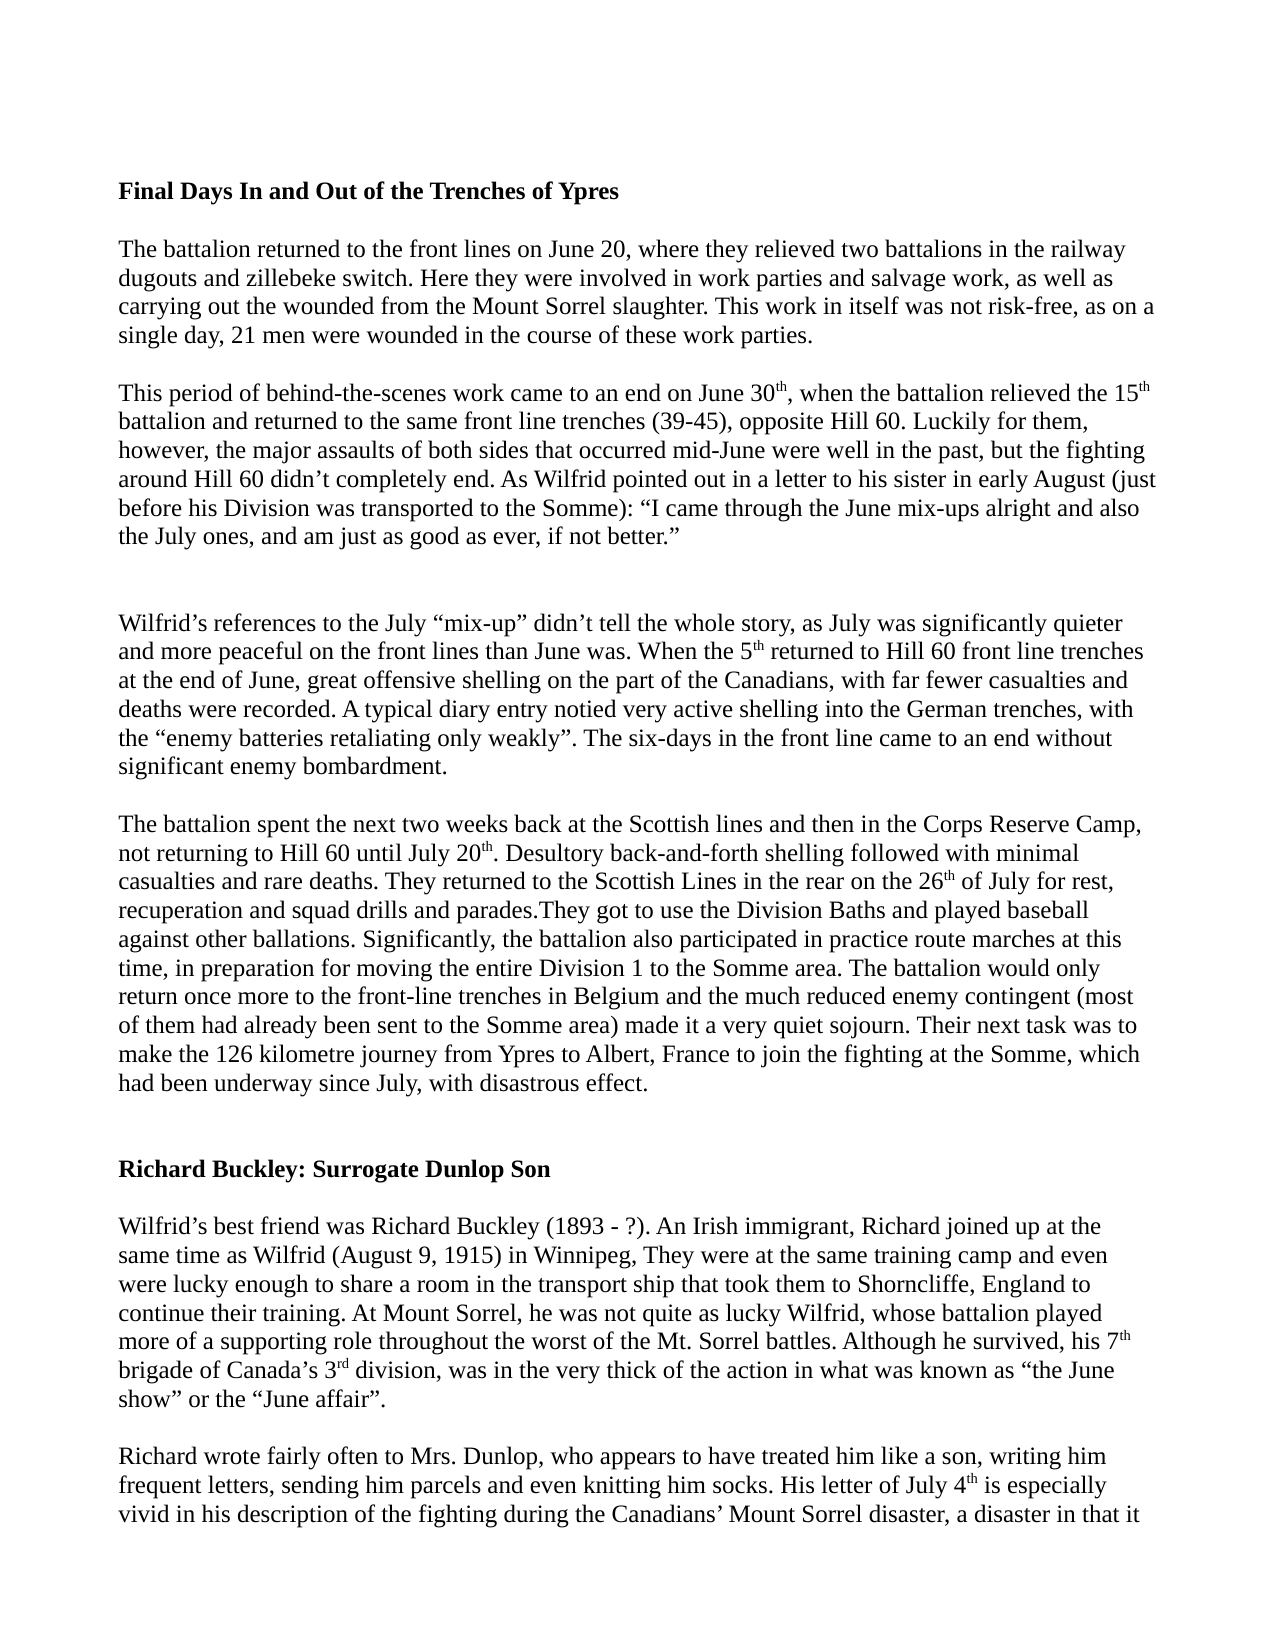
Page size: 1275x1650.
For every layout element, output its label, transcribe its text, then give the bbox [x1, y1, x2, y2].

text This period of behind-the-scenes work came to an end on June 30th, when the battalion relieved the 15th battalion and returned to the same front line trenches (39-45), opposite Hill 60. Luckily for them, however, the major assaults of both sides that occurred mid-June were well in the past, but the fighting around Hill 60 didn’t completely end. As Wilfrid pointed out in a letter to his sister in early August (just before his Division was transported to the Somme): “I came through the June mix-ups alright and also the July ones, and am just as good as ever, if not better.” [118, 378, 1157, 550]
text Wilfrid’s best friend was Richard Buckley (1893 - ?). An Irish immigrant, Richard joined up at the same time as Wilfrid (August 9, 1915) in Winnipeg, They were at the same training camp and even were lucky enough to share a room in the transport ship that took them to Shorncliffe, England to continue their training. At Mount Sorrel, he was not quite as lucky Wilfrid, whose battalion played more of a supporting role throughout the worst of the Mt. Sorrel battles. Although he survived, his 7th brigade of Canada’s 3rd division, was in the very thick of the action in what was known as “the June show” or the “June affair”. [118, 1211, 1157, 1413]
text Wilfrid’s references to the July “mix-up” didn’t tell the whole story, as July was significantly quieter and more peaceful on the front lines than June was. When the 5th returned to Hill 60 front line trenches at the end of June, great offensive shelling on the part of the Canadians, with far fewer casualties and deaths were recorded. A typical diary entry notied very active shelling into the German trenches, with the “enemy batteries retaliating only weakly”. The six-days in the front line came to an end without significant enemy bombardment. [118, 608, 1157, 780]
text Final Days In and Out of the Trenches of Ypres [118, 176, 1157, 205]
text The battalion returned to the front lines on June 20, where they relieved two battalions in the railway dugouts and zillebeke switch. Here they were involved in work parties and salvage work, as well as carrying out the wounded from the Mount Sorrel slaughter. This work in itself was not risk-free, as on a single day, 21 men were wounded in the course of these work parties. [118, 234, 1157, 349]
text The battalion spent the next two weeks back at the Scottish lines and then in the Corps Reserve Camp, not returning to Hill 60 until July 20th. Desultory back-and-forth shelling followed with minimal casualties and rare deaths. They returned to the Scottish Lines in the rear on the 26th of July for rest, recuperation and squad drills and parades.They got to use the Division Baths and played baseball against other ballations. Significantly, the battalion also participated in practice route marches at this time, in preparation for moving the entire Division 1 to the Somme area. The battalion would only return once more to the front-line trenches in Belgium and the much reduced enemy contingent (most of them had already been sent to the Somme area) made it a very quiet sojourn. Their next task was to make the 126 kilometre journey from Ypres to Albert, France to join the fighting at the Somme, which had been underway since July, with disastrous effect. [118, 809, 1157, 1096]
text Richard Buckley: Surrogate Dunlop Son [118, 1154, 1157, 1183]
text Richard wrote fairly often to Mrs. Dunlop, who appears to have treated him like a son, writing him frequent letters, sending him parcels and even knitting him socks. His letter of July 4th is especially vivid in his description of the fighting during the Canadians’ Mount Sorrel disaster, a disaster in that it [118, 1441, 1157, 1528]
